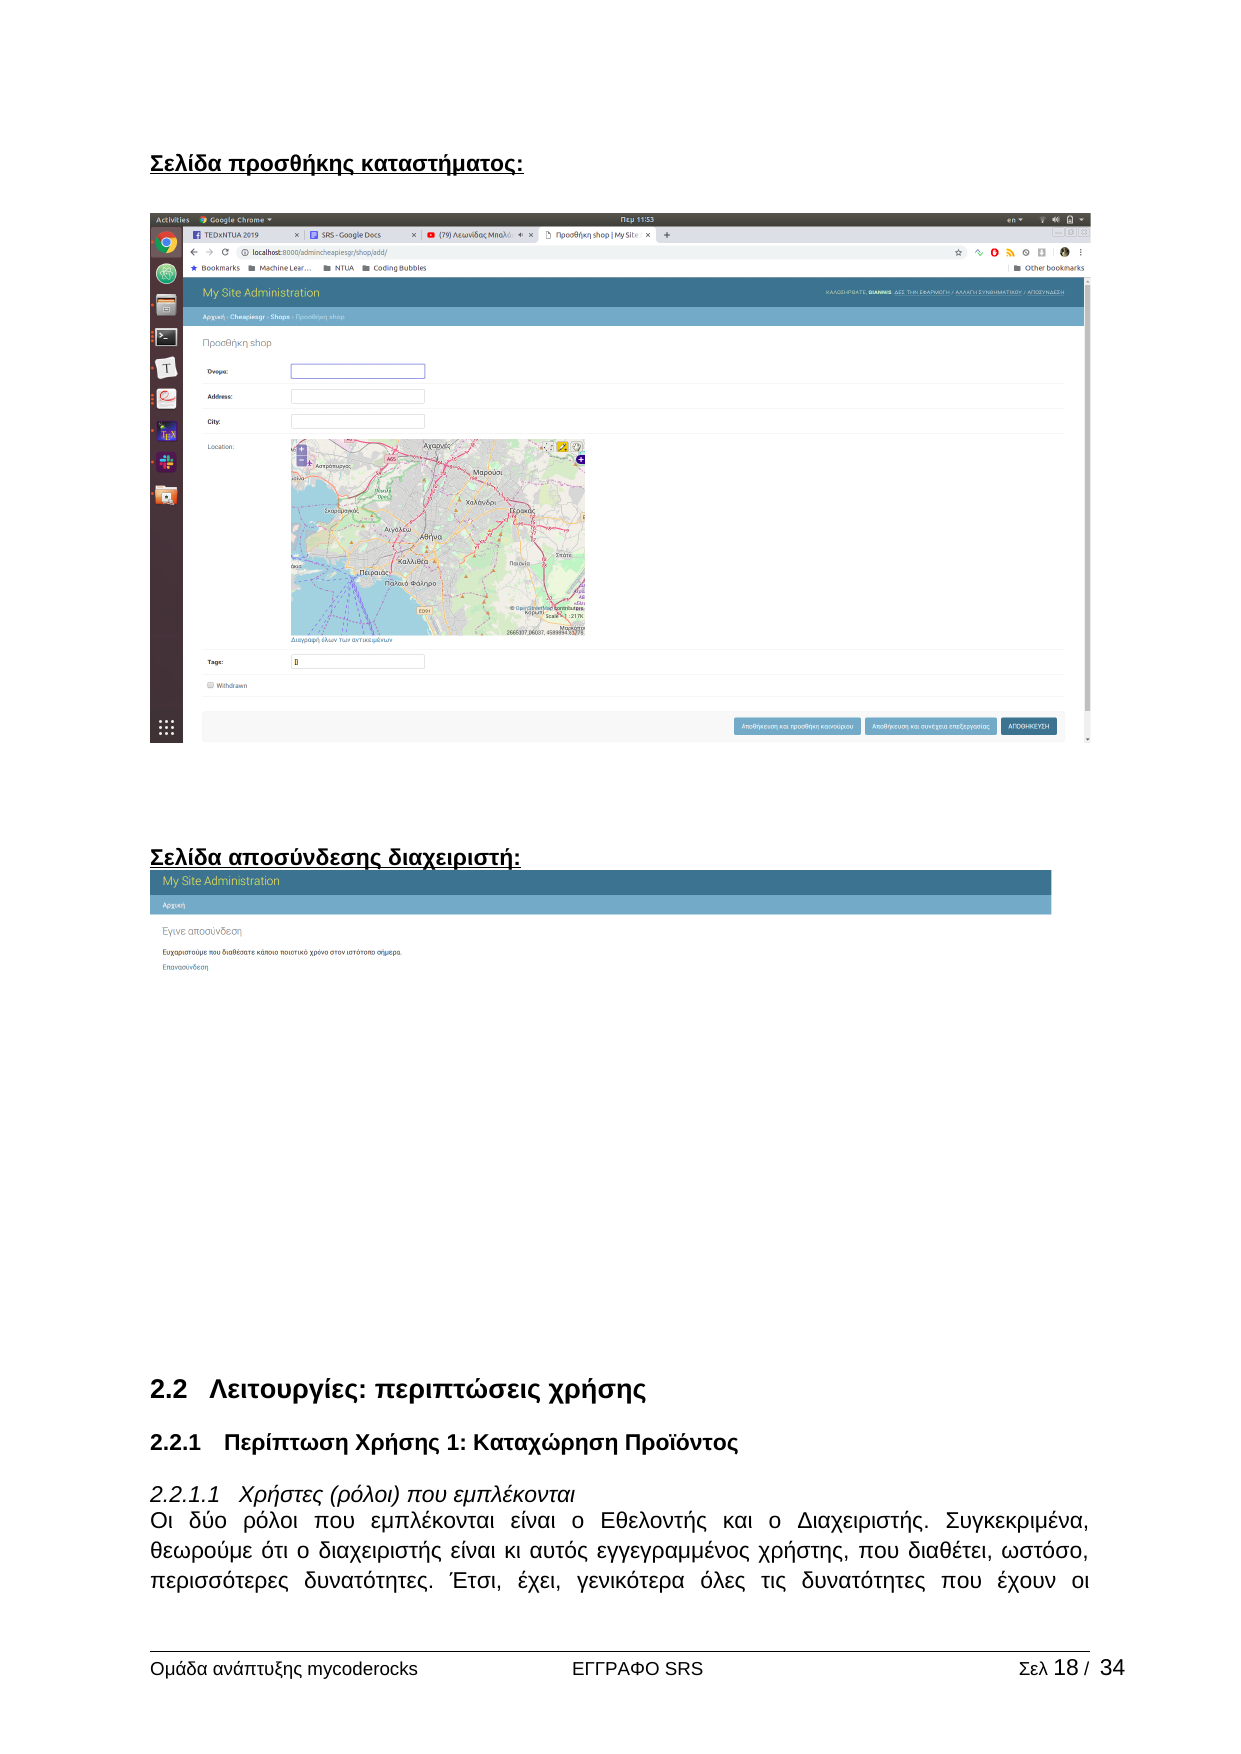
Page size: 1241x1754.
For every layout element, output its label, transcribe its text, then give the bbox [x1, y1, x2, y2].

subtitle 2.2.1 Περίπτωση Χρήσης 1: Καταχώρηση Προϊόντος [150, 1429, 1090, 1456]
subtitle Σελίδα αποσύνδεσης διαχειριστή: [150, 844, 1090, 871]
picture [150, 213, 1091, 743]
subtitle Σελίδα προσθήκης καταστήματος: [150, 150, 1090, 176]
text Οι δύο ρόλοι που εμπλέκονται είναι ο Εθελοντής και ο Διαχειριστής. Συγκεκριμένα, θεωρούμε ότι ο διαχειριστής είναι κι αυτός εγγεγραμμένος χρήστης, που διαθέτει, ωστόσο, περισσότερες δυνατότητες. Έτσι, έχει, γενικότερα όλες τις δυνατότητες που έχουν οι [150, 1507, 1090, 1594]
subtitle 2.2.1.1 Χρήστες (ρόλοι) που εμπλέκονται [150, 1481, 1090, 1507]
subtitle 2.2 Λειτουργίες: περιπτώσεις χρήσης [150, 1373, 1090, 1404]
picture [150, 870, 1052, 1332]
